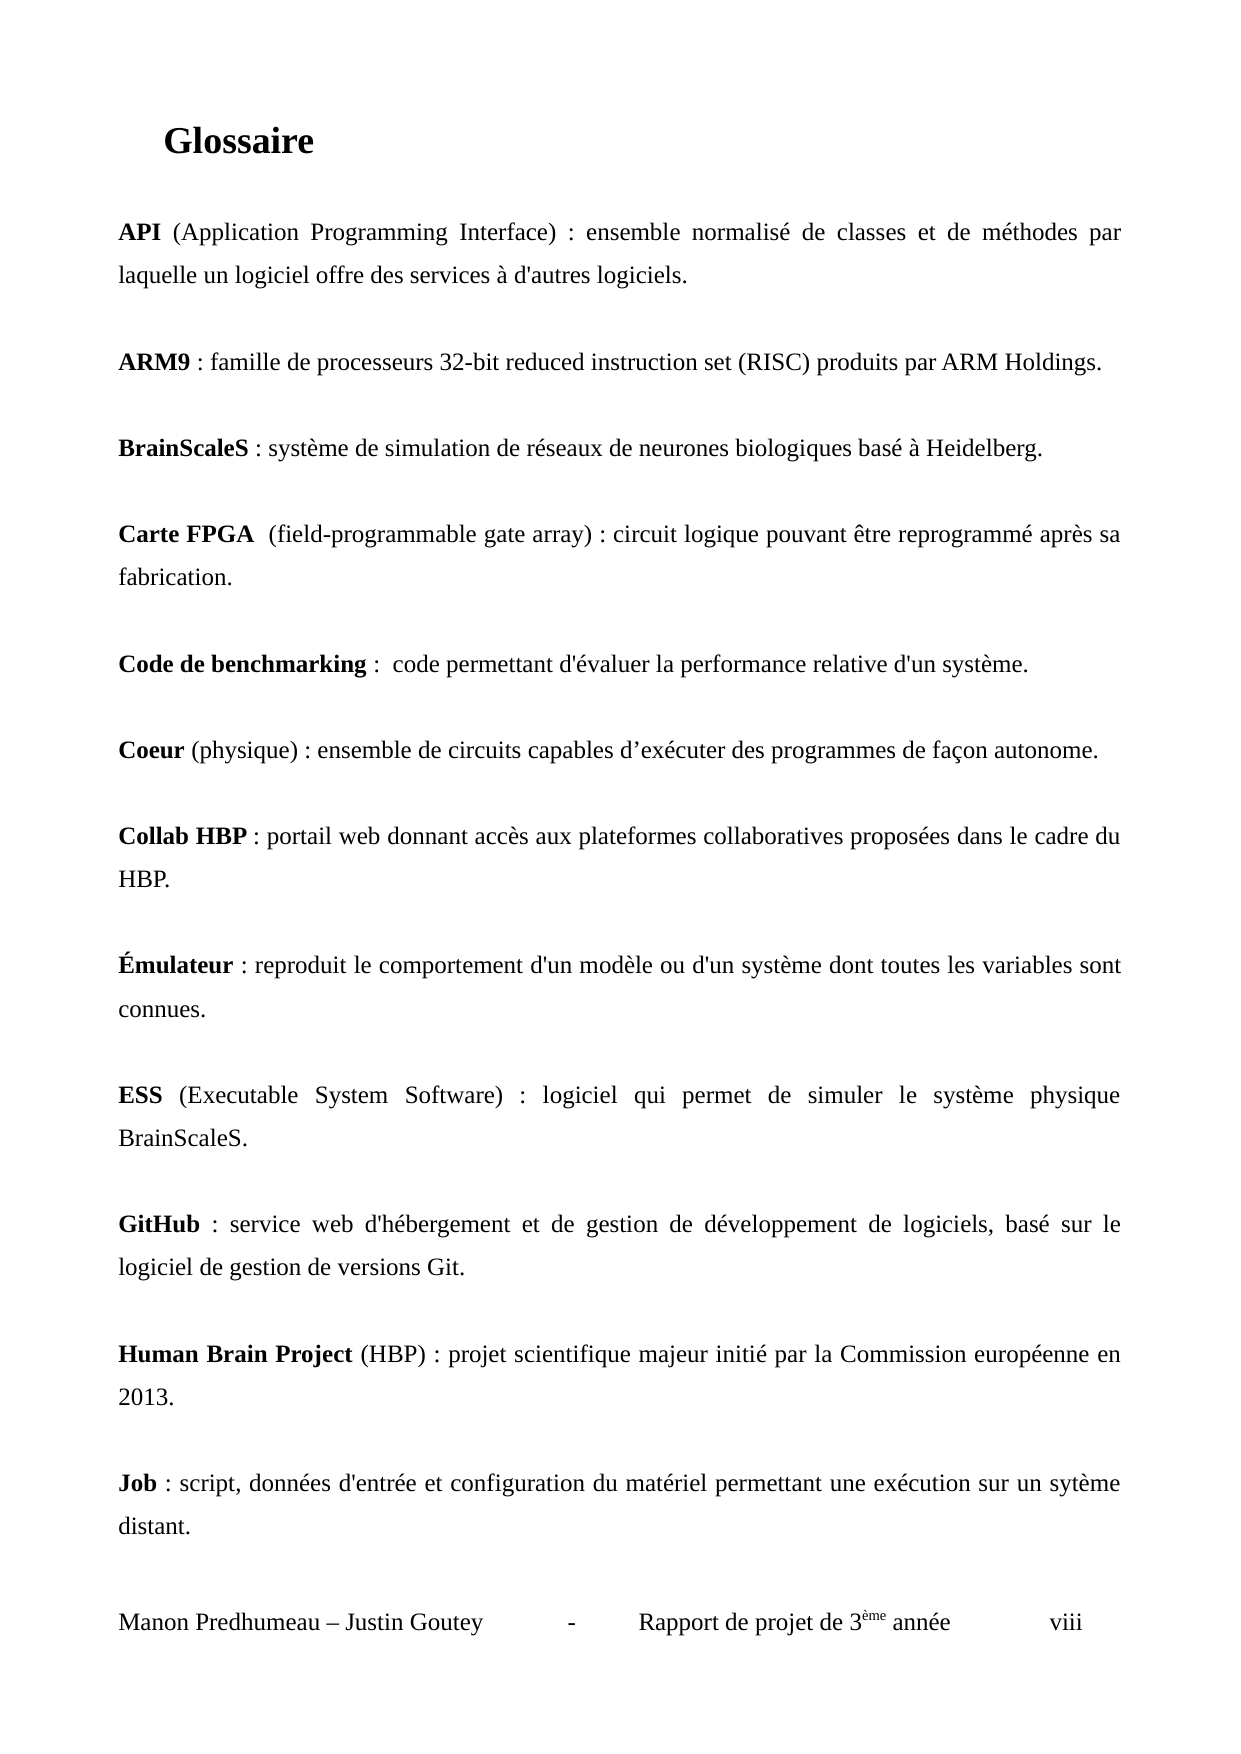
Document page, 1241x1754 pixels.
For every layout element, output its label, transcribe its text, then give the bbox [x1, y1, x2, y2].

subtitle Glossaire [118, 118, 1122, 162]
text ARM9 : famille de processeurs 32-bit reduced instruction set (RISC) produits par ARM Holdings. [118, 347, 1122, 376]
text Émulateur : reproduit le comportement d'un modèle ou d'un système dont toutes les variables sont connues. [118, 951, 1122, 1022]
text Carte FPGA (field-programmable gate array) : circuit logique pouvant être reprogrammé après sa fabrication. [118, 519, 1122, 591]
text Human Brain Project (HBP) : projet scientifique majeur initié par la Commission européenne en 2013. [118, 1339, 1122, 1411]
text Code de benchmarking : code permettant d'évaluer la performance relative d'un système. [118, 649, 1122, 677]
text Job : script, données d'entrée et configuration du matériel permettant une exécution sur un sytème distant. [118, 1468, 1122, 1540]
text API (Application Programming Interface) : ensemble normalisé de classes et de méthodes par laquelle un logiciel offre des services à d'autres logiciels. [118, 217, 1122, 289]
text BrainScaleS : système de simulation de réseaux de neurones biologiques basé à Heidelberg. [118, 433, 1122, 462]
text GitHub : service web d'hébergement et de gestion de développement de logiciels, basé sur le logiciel de gestion de versions Git. [118, 1209, 1122, 1281]
text Collab HBP : portail web donnant accès aux plateformes collaboratives proposées dans le cadre du HBP. [118, 821, 1122, 893]
text Coeur (physique) : ensemble de circuits capables d’exécuter des programmes de façon autonome. [118, 735, 1122, 764]
text ESS (Executable System Software) : logiciel qui permet de simuler le système physique BrainScaleS. [118, 1080, 1122, 1152]
